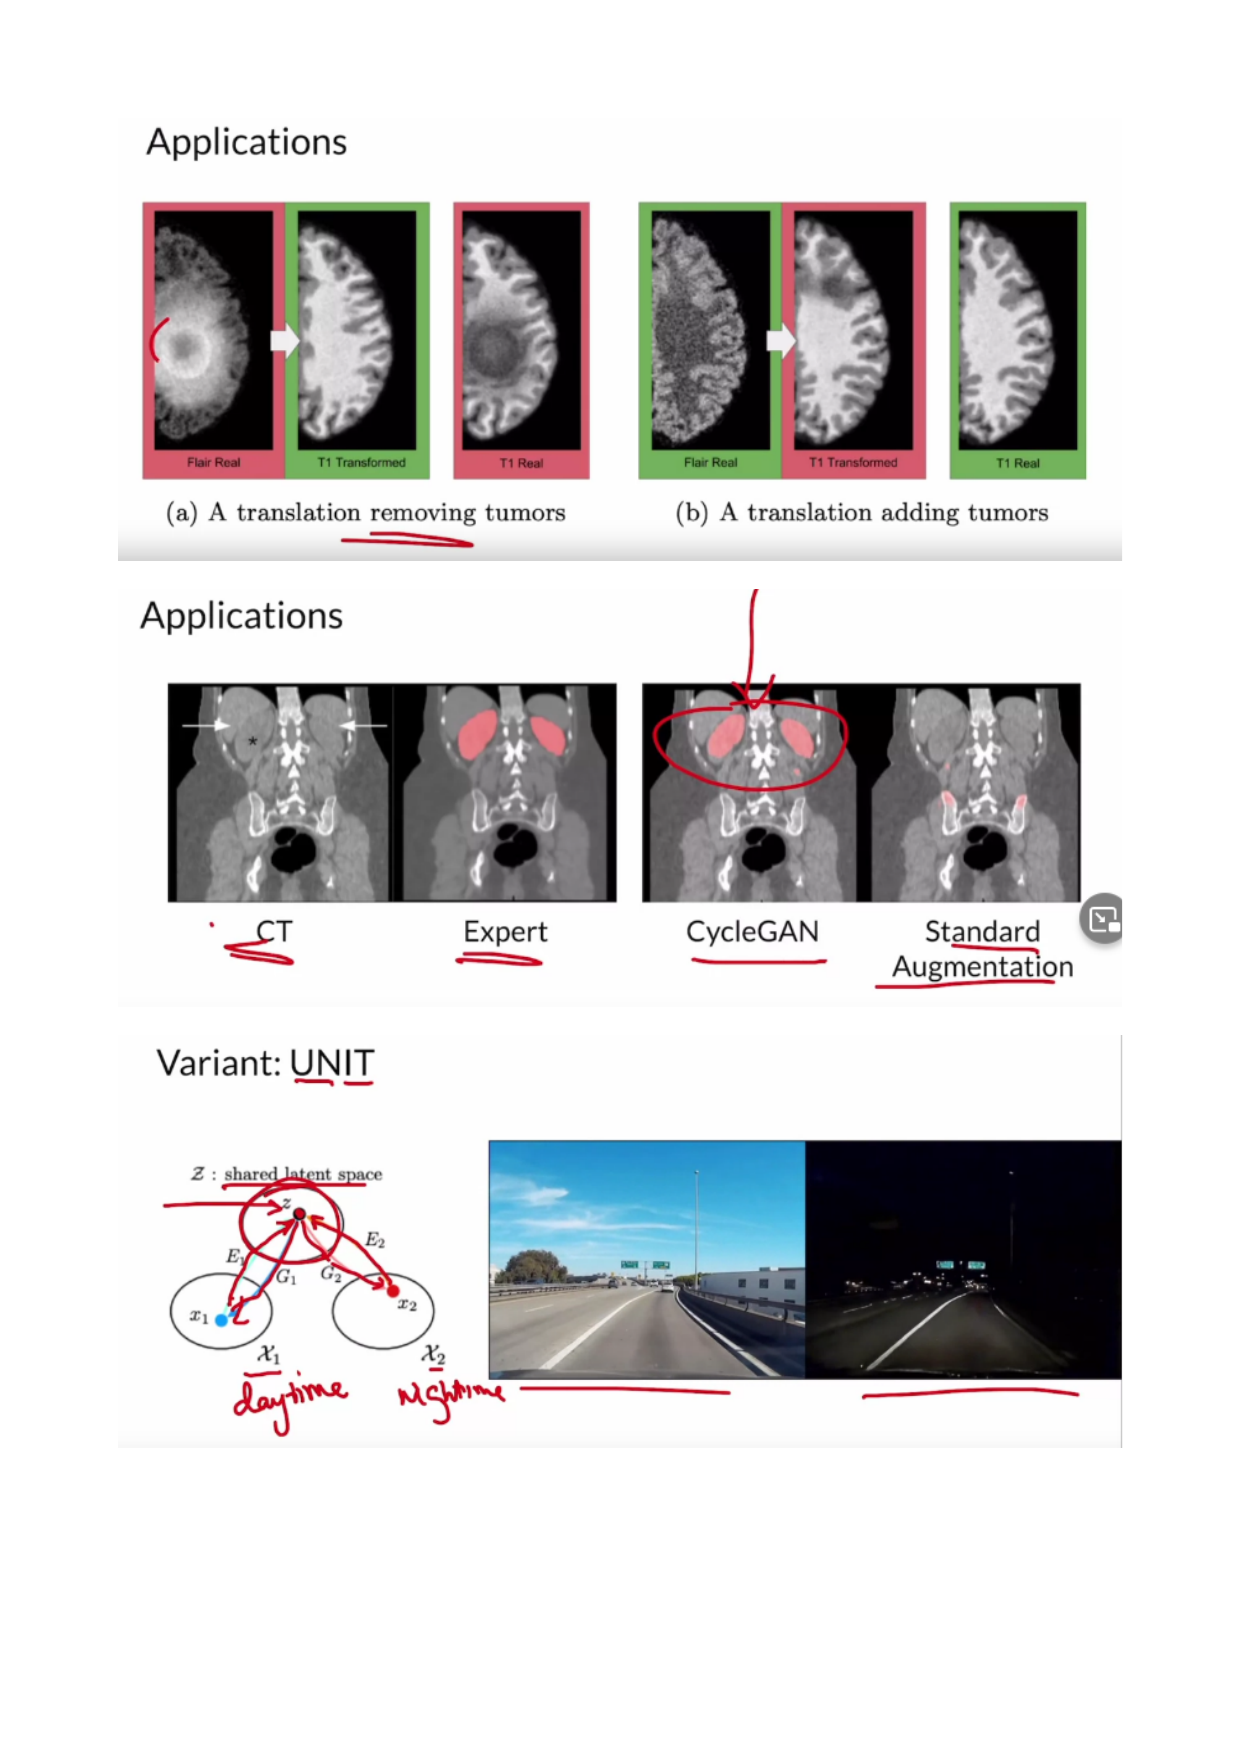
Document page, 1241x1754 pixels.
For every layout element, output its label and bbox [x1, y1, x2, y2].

picture [118, 1035, 1123, 1448]
picture [118, 589, 1123, 1007]
picture [118, 118, 1123, 561]
